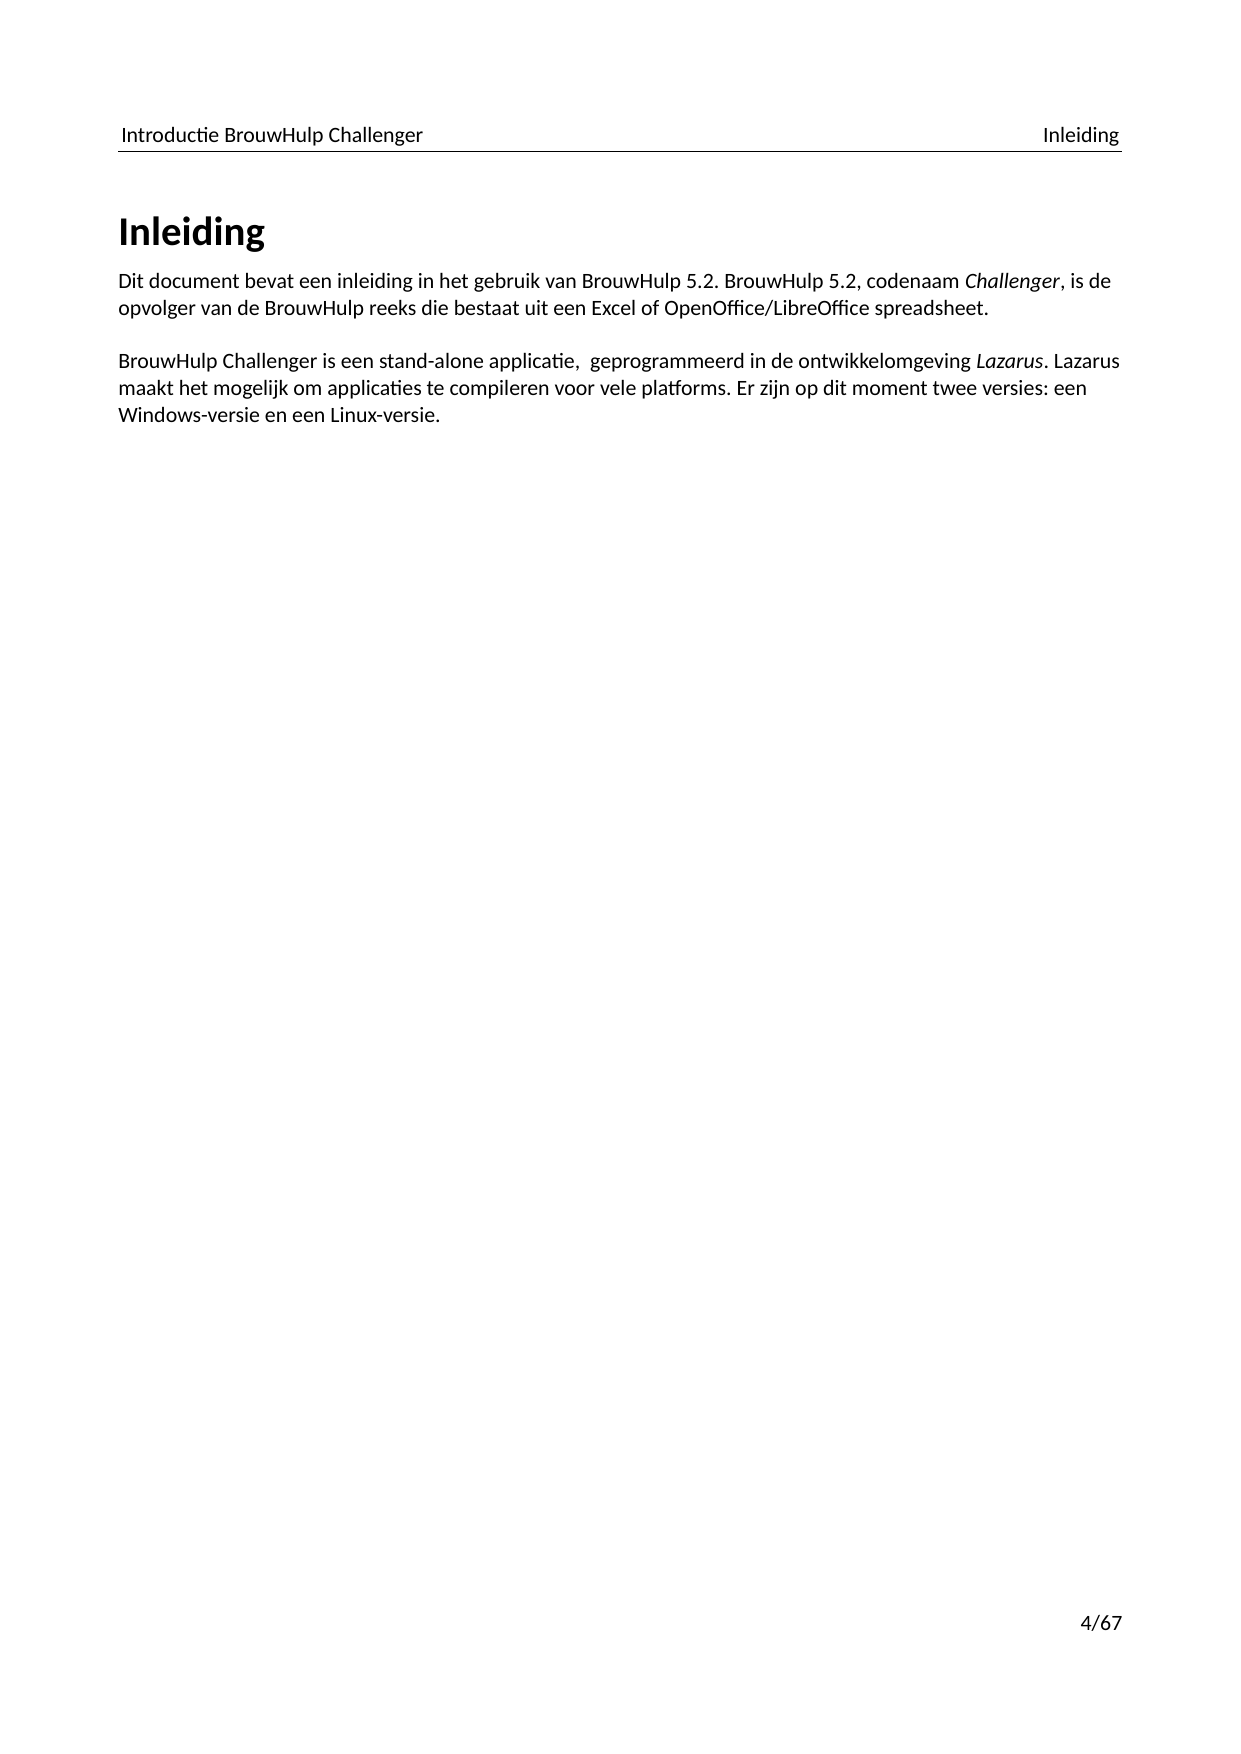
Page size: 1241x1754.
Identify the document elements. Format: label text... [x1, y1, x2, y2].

text Dit document bevat een inleiding in het gebruik van BrouwHulp 5.2. BrouwHulp 5.2, codenaam Challenger, is de opvolger van de BrouwHulp reeks die bestaat uit een Excel of OpenOffice/LibreOffice spreadsheet. [118, 268, 1122, 321]
subtitle Inleiding [118, 205, 1122, 255]
text BrouwHulp Challenger is een stand-alone applicatie, geprogrammeerd in de ontwikkelomgeving Lazarus. Lazarus maakt het mogelijk om applicaties te compileren voor vele platforms. Er zijn op dit moment twee versies: een Windows-versie en een Linux-versie. [118, 348, 1122, 428]
